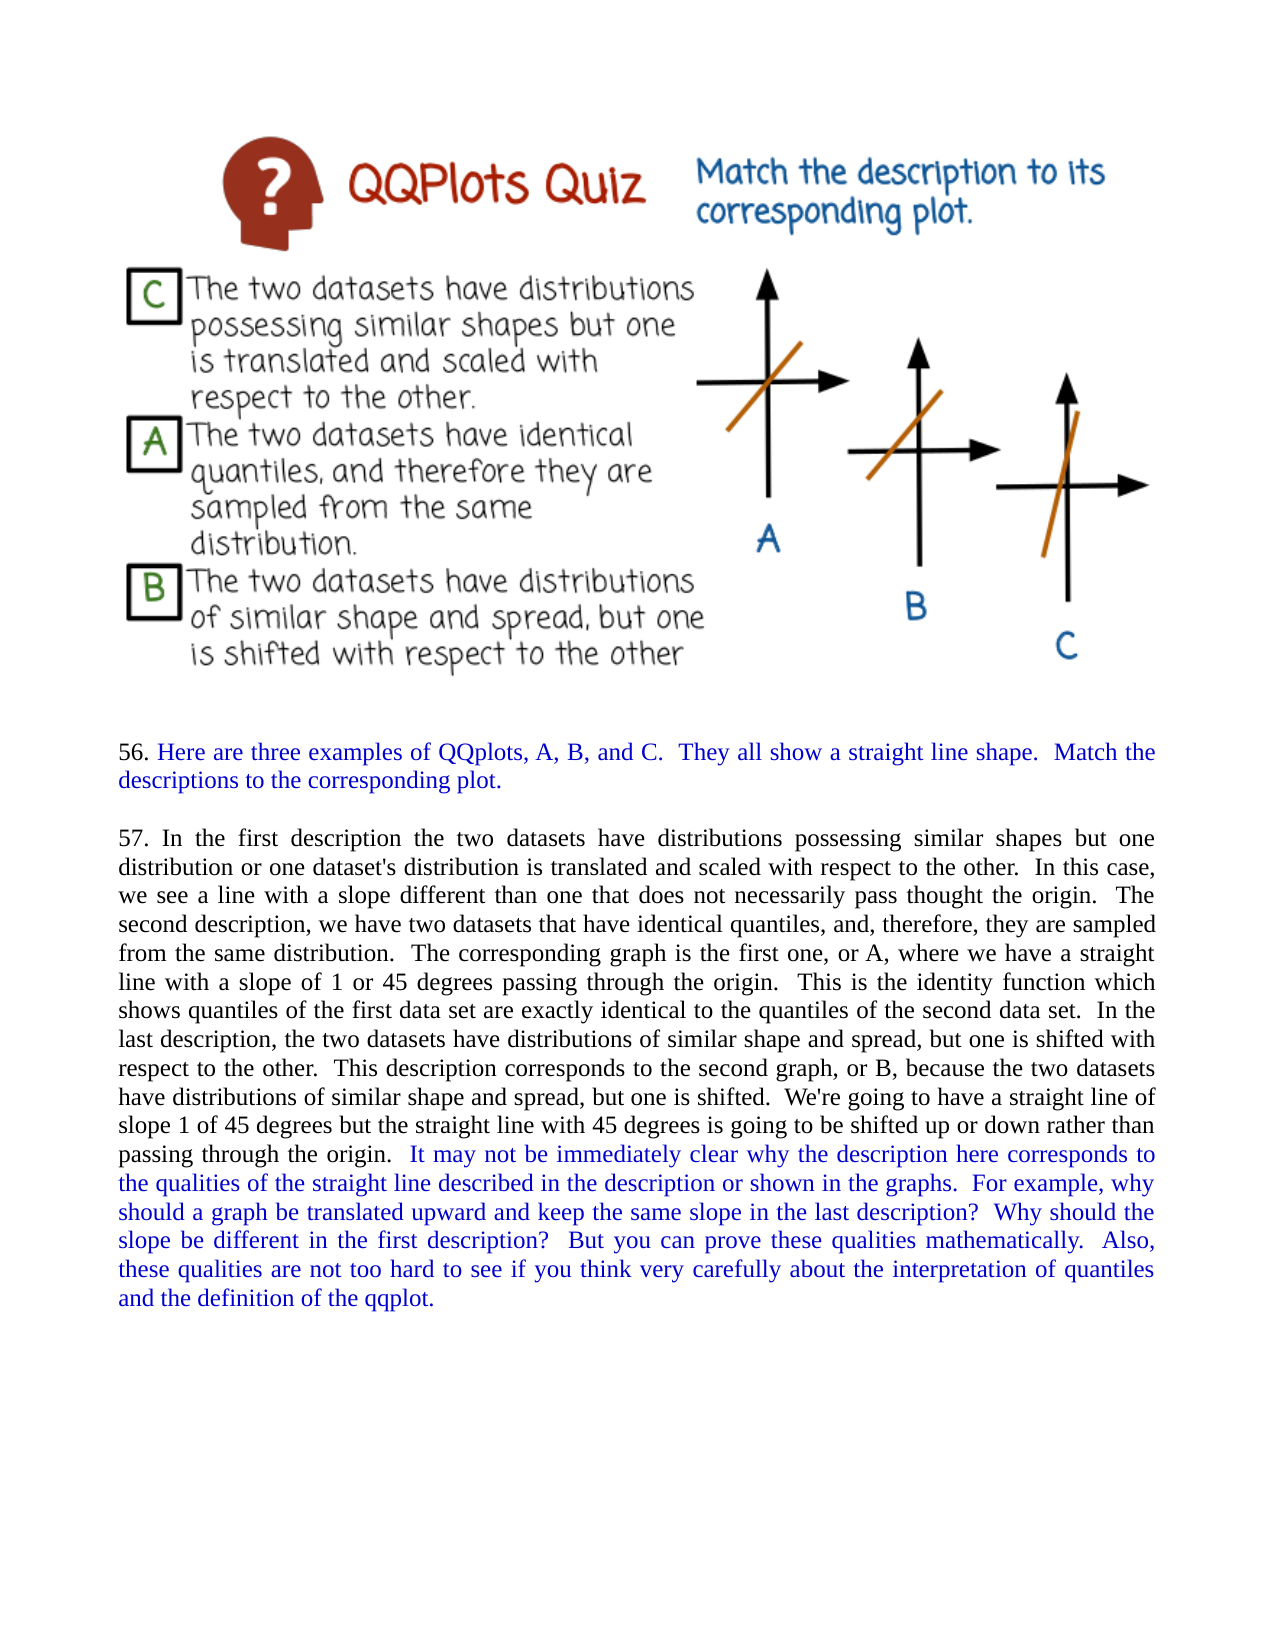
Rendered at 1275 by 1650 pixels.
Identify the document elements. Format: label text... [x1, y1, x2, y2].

text 56. Here are three examples of QQplots, A, B, and C. They all show a straight line shape. Match the descriptions to the corresponding plot. [118, 737, 1157, 794]
text 57. In the first description the two datasets have distributions possessing similar shapes but one distribution or one dataset's distribution is translated and scaled with respect to the other. In this case, we see a line with a slope different than one that does not necessarily pass thought the origin. The second description, we have two datasets that have identical quantiles, and, therefore, they are sampled from the same distribution. The corresponding graph is the first one, or A, where we have a straight line with a slope of 1 or 45 degrees passing through the origin. This is the identity function which shows quantiles of the first data set are exactly identical to the quantiles of the second data set. In the last description, the two datasets have distributions of similar shape and spread, but one is shifted with respect to the other. This description corresponds to the second graph, or B, because the two datasets have distributions of similar shape and spread, but one is shifted. We're going to have a straight line of slope 1 of 45 degrees but the straight line with 45 degrees is going to be shifted up or down rather than passing through the origin. It may not be immediately clear why the description here corresponds to the qualities of the straight line described in the description or shown in the graphs. For example, why should a graph be translated upward and keep the same slope in the last description? Why should the slope be different in the first description? But you can prove these qualities mathematically. Also, these qualities are not too hard to see if you think very carefully about the interpretation of quantiles and the definition of the qqplot. [118, 823, 1157, 1312]
picture [118, 118, 1157, 680]
